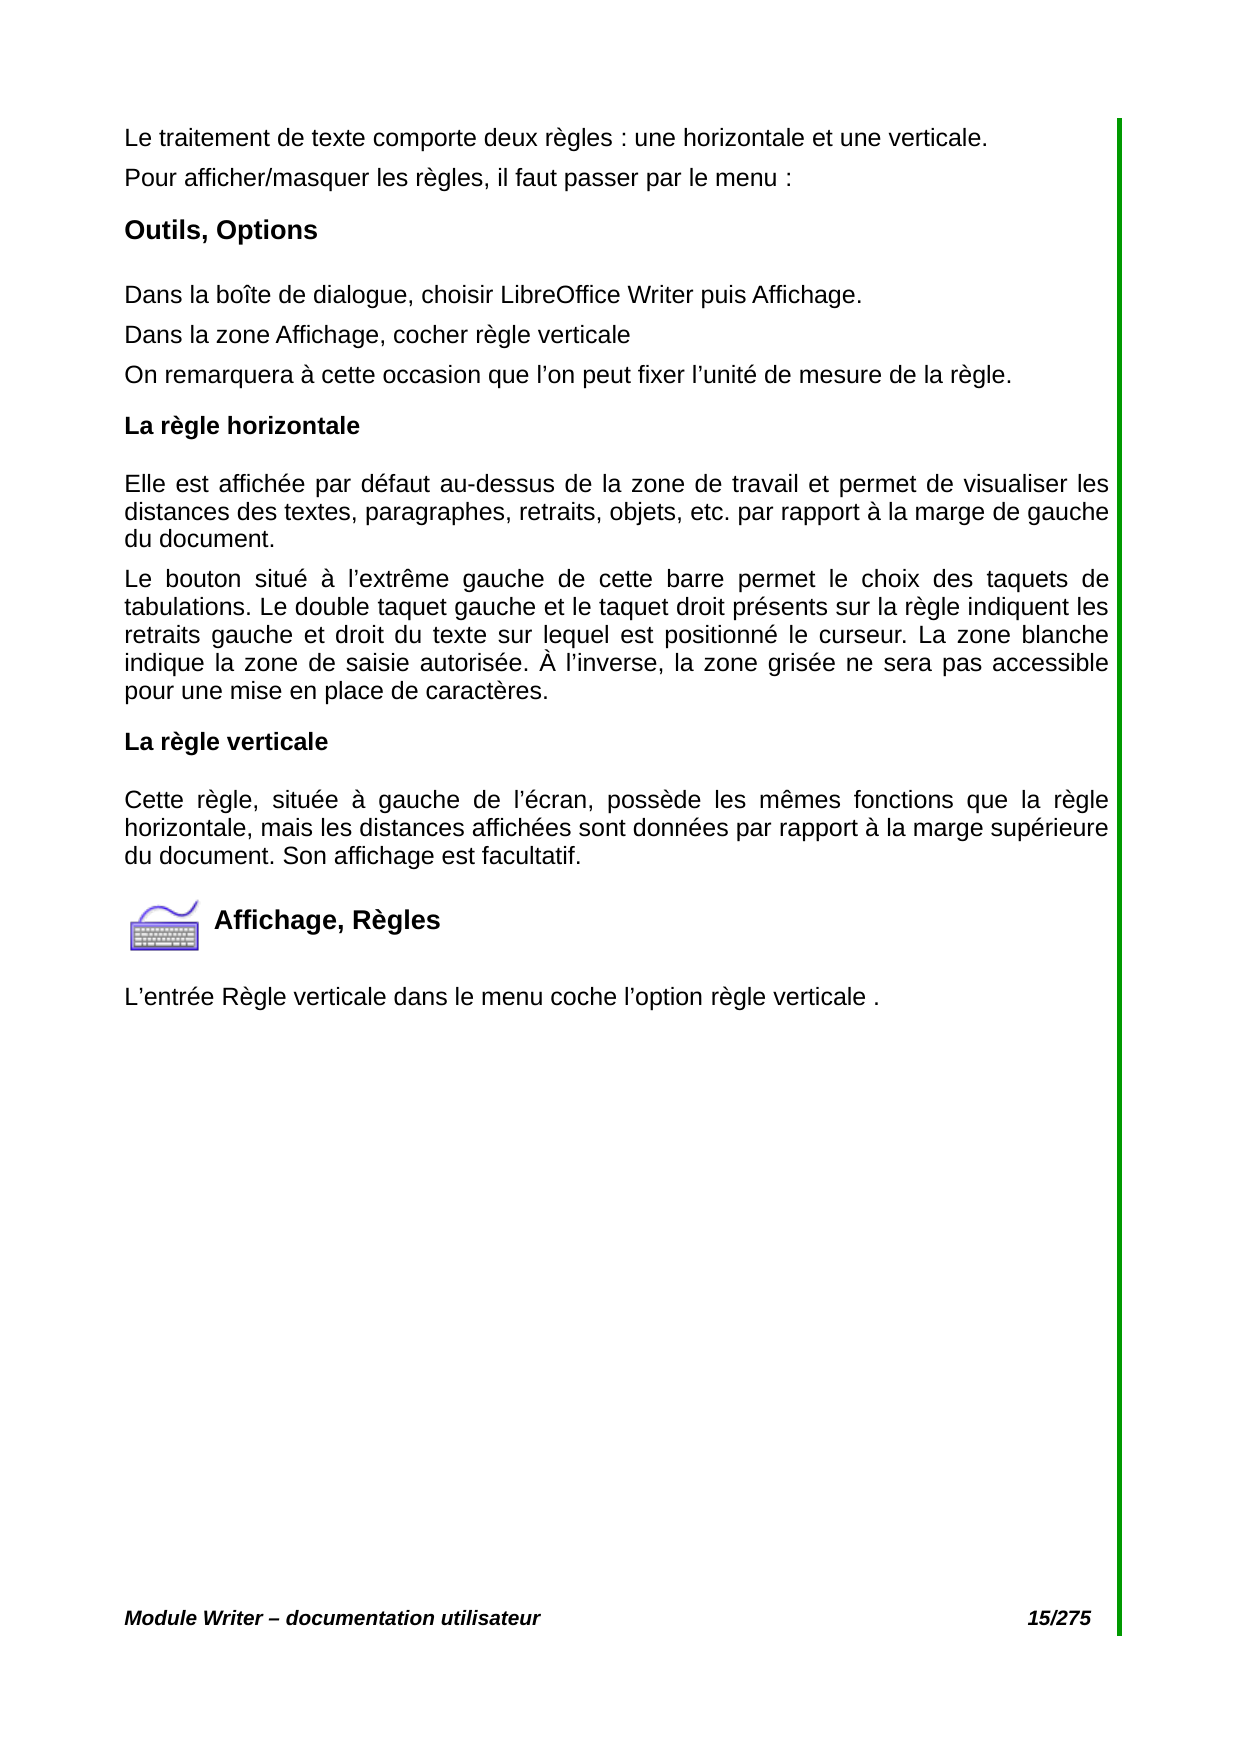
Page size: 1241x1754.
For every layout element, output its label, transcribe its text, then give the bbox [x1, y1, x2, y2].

text La règle horizontale [124, 412, 1111, 440]
picture [126, 889, 202, 965]
text On remarquera à cette occasion que l’on peut fixer l’unité de mesure de la règle. [124, 360, 1111, 388]
text Le traitement de texte comporte deux règles : une horizontale et une verticale. [124, 124, 1111, 152]
text Dans la zone Affichage, cocher règle verticale [124, 321, 1111, 349]
text Le bouton situé à l’extrême gauche de cette barre permet le choix des taquets de tabulations. Le double taquet gauche et le taquet droit présents sur la règle indiquent les retraits gauche et droit du texte sur lequel est positionné le curseur. La zone blanche indique la zone de saisie autorisée. À l’inverse, la zone grisée ne sera pas accessible pour une mise en place de caractères. [124, 565, 1111, 704]
text L’entrée Règle verticale dans le menu coche l’option règle verticale . [124, 983, 1111, 1011]
text Outils, Options [124, 215, 1111, 246]
text Pour afficher/masquer les règles, il faut passer par le menu : [124, 164, 1111, 192]
text La règle verticale [124, 728, 1111, 756]
text Elle est affichée par défaut au-dessus de la zone de travail et permet de visualiser les distances des textes, paragraphes, retraits, objets, etc. par rapport à la marge de gauche du document. [124, 469, 1111, 553]
text Cette règle, située à gauche de l’écran, possède les mêmes fonctions que la règle horizontale, mais les distances affichées sont données par rapport à la marge supérieure du document. Son affichage est facultatif. [124, 786, 1111, 869]
text Dans la boîte de dialogue, choisir LibreOffice Writer puis Affichage. [124, 281, 1111, 309]
text Affichage, Règles [202, 905, 1111, 935]
